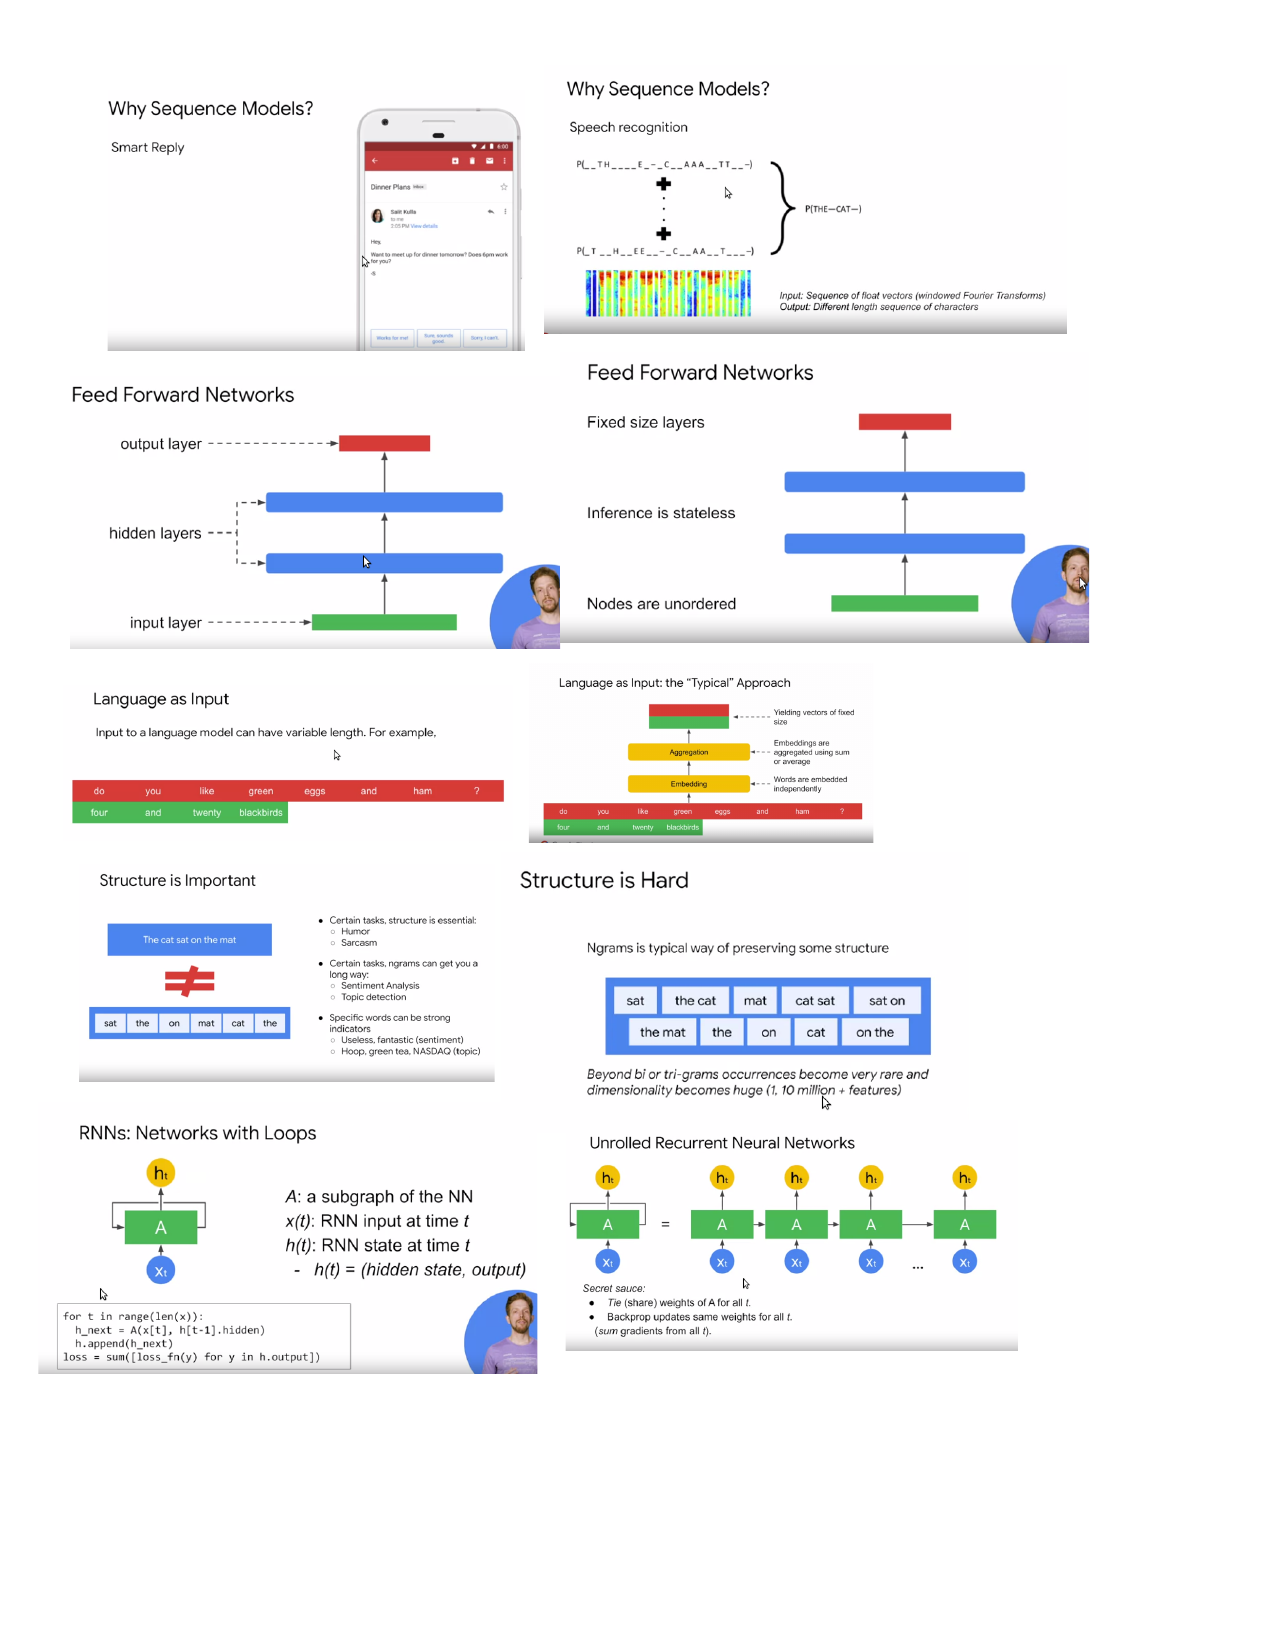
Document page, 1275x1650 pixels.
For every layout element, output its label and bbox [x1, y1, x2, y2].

picture [38, 852, 1018, 1374]
picture [528, 663, 874, 843]
picture [107, 90, 525, 351]
picture [544, 65, 1067, 334]
picture [62, 685, 514, 841]
picture [70, 352, 1090, 649]
picture [79, 864, 495, 1082]
